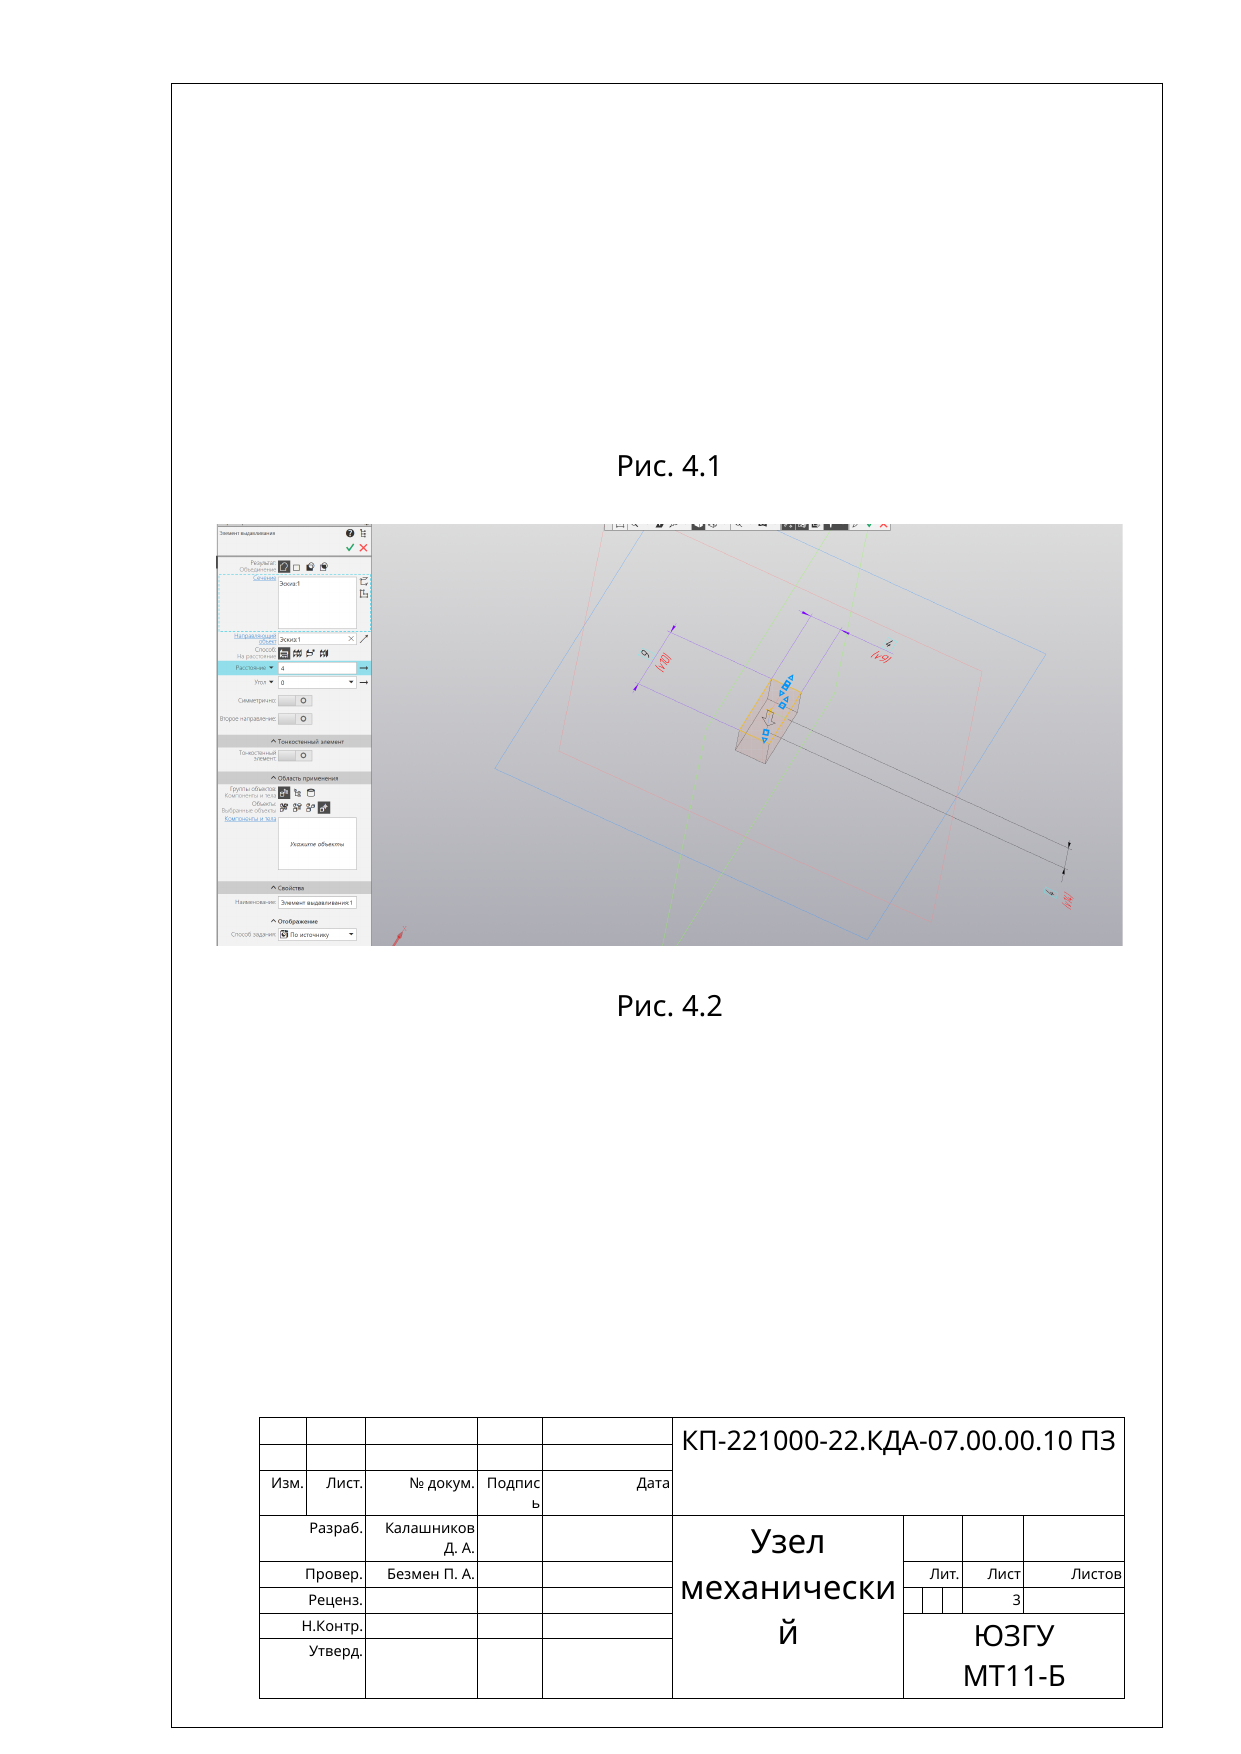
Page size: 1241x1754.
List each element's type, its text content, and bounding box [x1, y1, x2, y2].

text Рис. 4.1 [216, 445, 1123, 485]
picture [216, 524, 1123, 946]
text Рис. 4.2 [216, 985, 1123, 1025]
